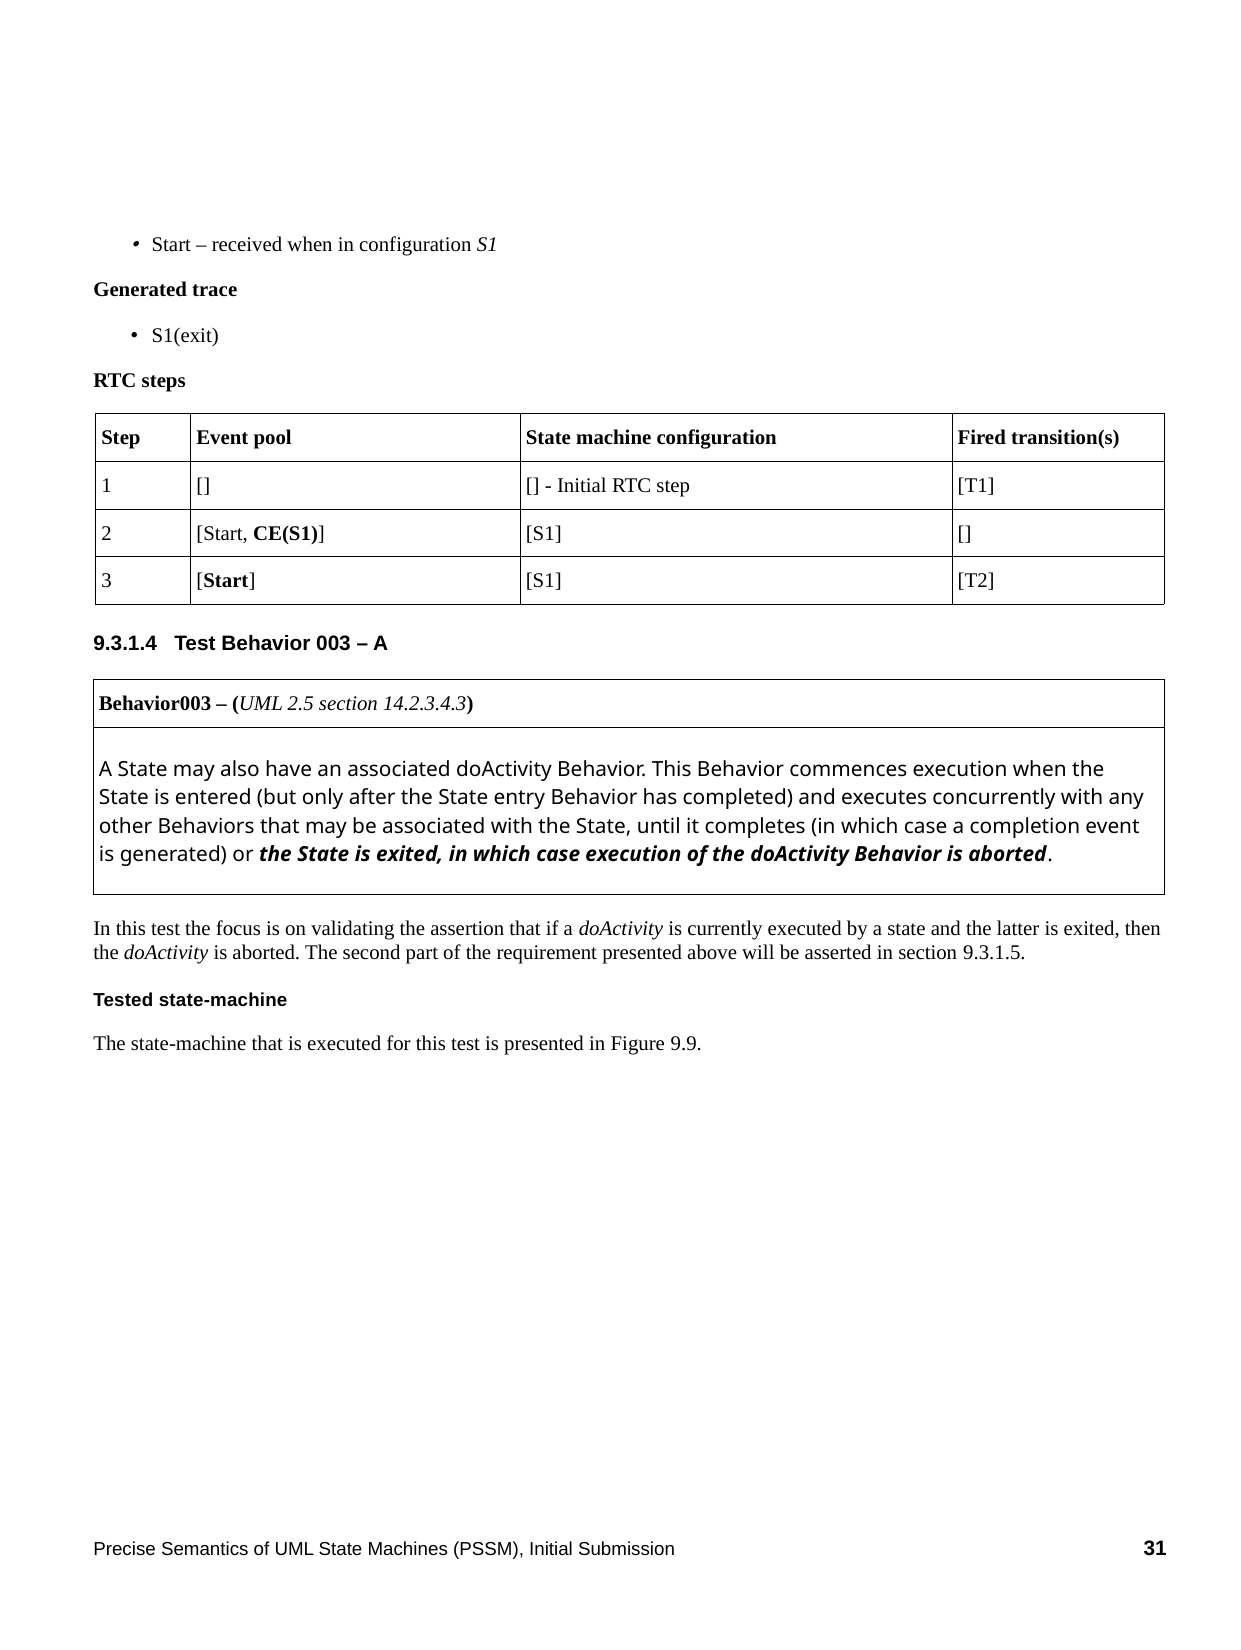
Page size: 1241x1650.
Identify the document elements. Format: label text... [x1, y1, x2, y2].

table_cell [] - Initial RTC step [521, 462, 952, 509]
table_cell [T2] [953, 557, 1164, 604]
table_cell A State may also have an associated doActivity Behavior. This Behavior commences execution when the State is entered (but only after the State entry Behavior has completed) and executes concurrently with any other Behaviors that may be associated with the State, until it completes (in which case a completion event is generated) or the State is exited, in which case execution of the doActivity Behavior is aborted. [94, 728, 1164, 894]
table_cell [] [953, 510, 1164, 556]
table_header Behavior003 – (UML 2.5 section 14.2.3.4.3) [94, 680, 1164, 727]
list Start – received when in configuration S1 [131, 231, 1164, 256]
table_header Fired transition(s) [953, 414, 1164, 461]
table_cell [] [191, 462, 520, 509]
table_cell [Start, CE(S1)] [191, 510, 520, 556]
table_cell [S1] [521, 557, 952, 604]
list S1(exit) [131, 322, 1164, 347]
subtitle Tested state-machine [93, 989, 1164, 1010]
text RTC steps [93, 368, 1164, 392]
table_cell 1 [96, 462, 190, 509]
table_header Event pool [191, 414, 520, 461]
table_cell 3 [96, 557, 190, 604]
table_header Step [96, 414, 190, 461]
table_header State machine configuration [521, 414, 952, 461]
text In this test the focus is on validating the assertion that if a doActivity is currently executed by a state and the latter is exited, then the doActivity is aborted. The second part of the requirement presented above will be asserted in section 9.3.1.5. [93, 916, 1164, 964]
table_cell [T1] [953, 462, 1164, 509]
text The state-machine that is executed for this test is presented in Figure 9.9. [93, 1031, 1164, 1055]
table_cell 2 [96, 510, 190, 556]
table_cell [S1] [521, 510, 952, 556]
subtitle Test Behavior 003 – A [93, 629, 1164, 654]
table_cell [Start] [191, 557, 520, 604]
text Generated trace [93, 277, 1164, 301]
